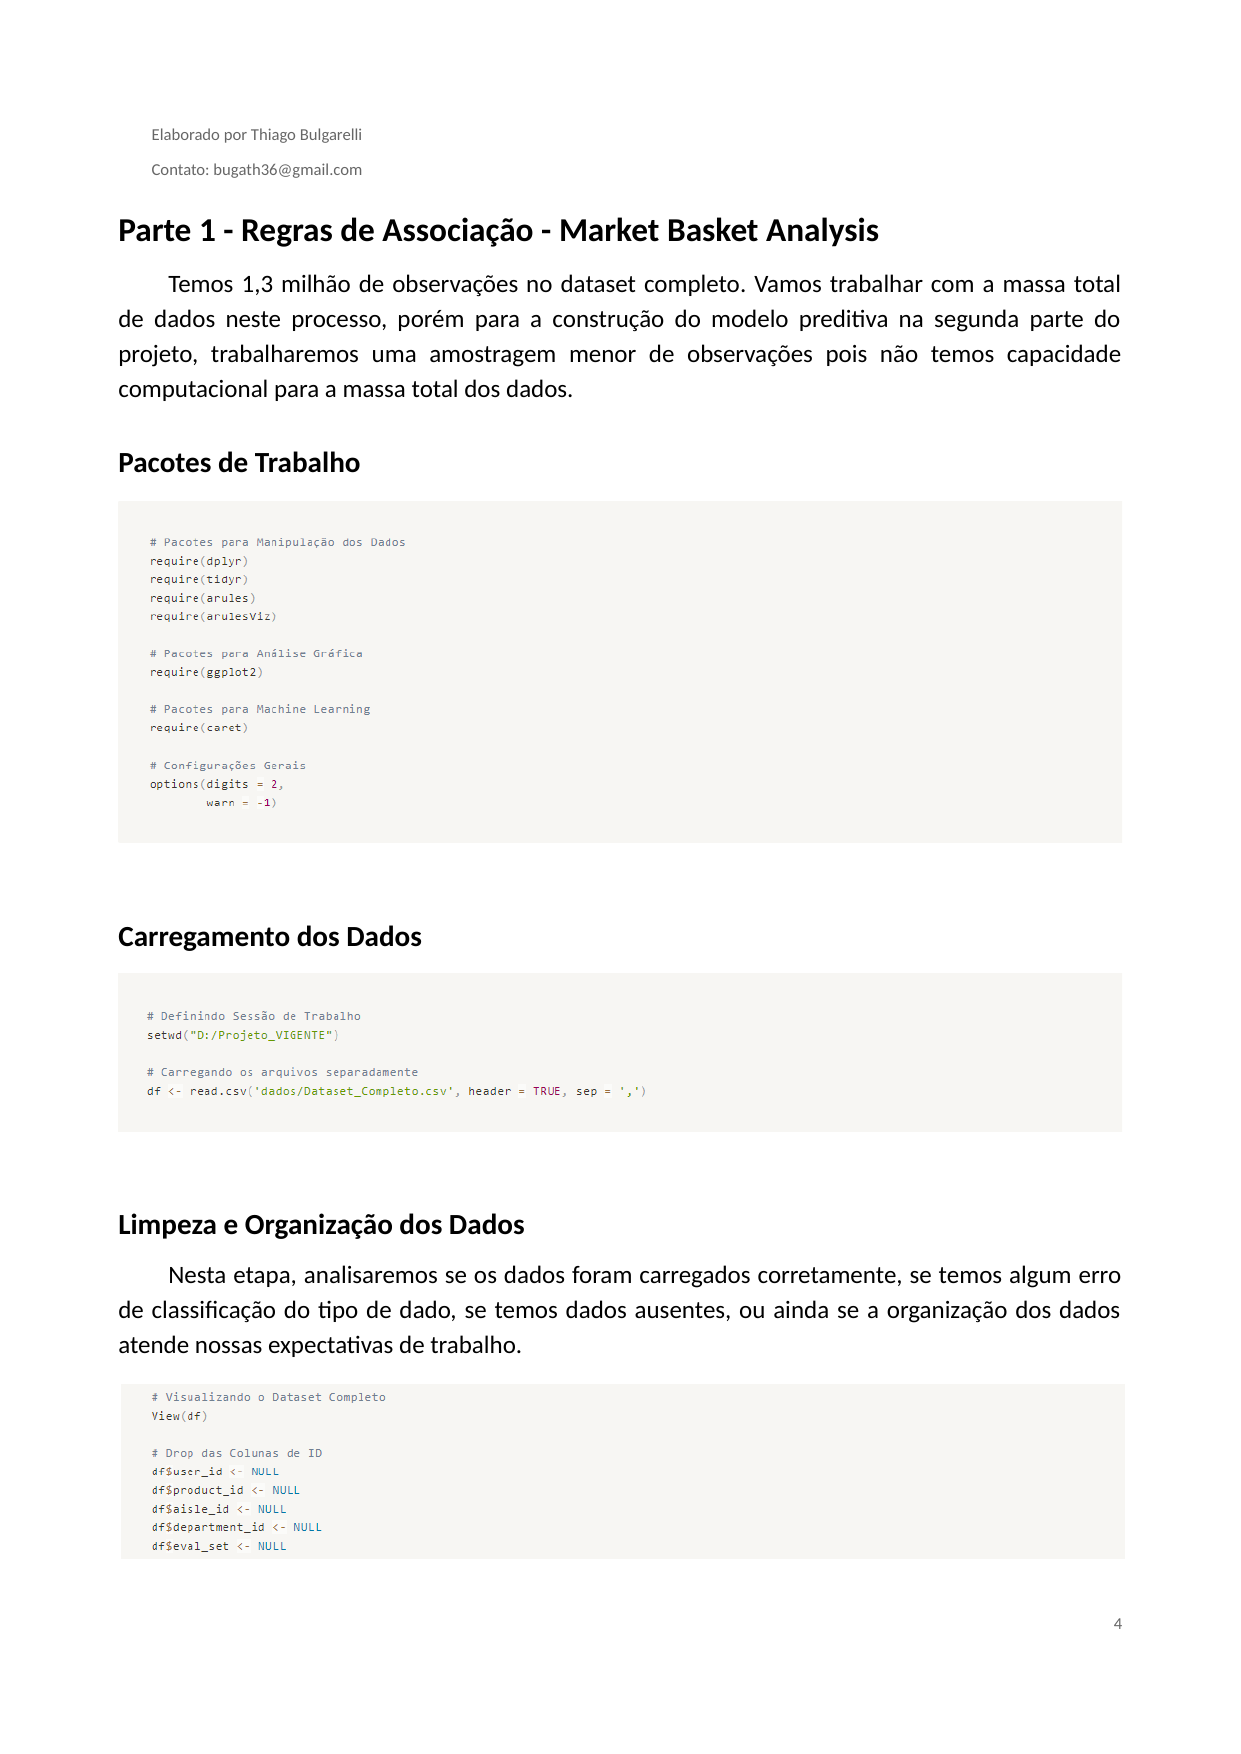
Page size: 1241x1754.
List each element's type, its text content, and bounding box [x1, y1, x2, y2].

text Nesta etapa, analisaremos se os dados foram carregados corretamente, se temos algum erro de classificação do tipo de dado, se temos dados ausentes, ou ainda se a organização dos dados atende nossas expectativas de trabalho. [118, 1259, 1122, 1360]
picture [118, 501, 1123, 843]
text Temos 1,3 milhão de observações no dataset completo. Vamos trabalhar com a massa total de dados neste processo, porém para a construção do modelo preditiva na segunda parte do projeto, trabalharemos uma amostragem menor de observações pois não temos capacidade computacional para a massa total dos dados. [118, 268, 1122, 404]
subtitle Parte 1 - Regras de Associação - Market Basket Analysis [118, 209, 1122, 250]
picture [118, 973, 1123, 1132]
subtitle Carregamento dos Dados [118, 918, 1122, 953]
subtitle Pacotes de Trabalho [118, 444, 1122, 479]
subtitle Limpeza e Organização dos Dados [118, 1206, 1122, 1242]
picture [121, 1384, 1125, 1559]
